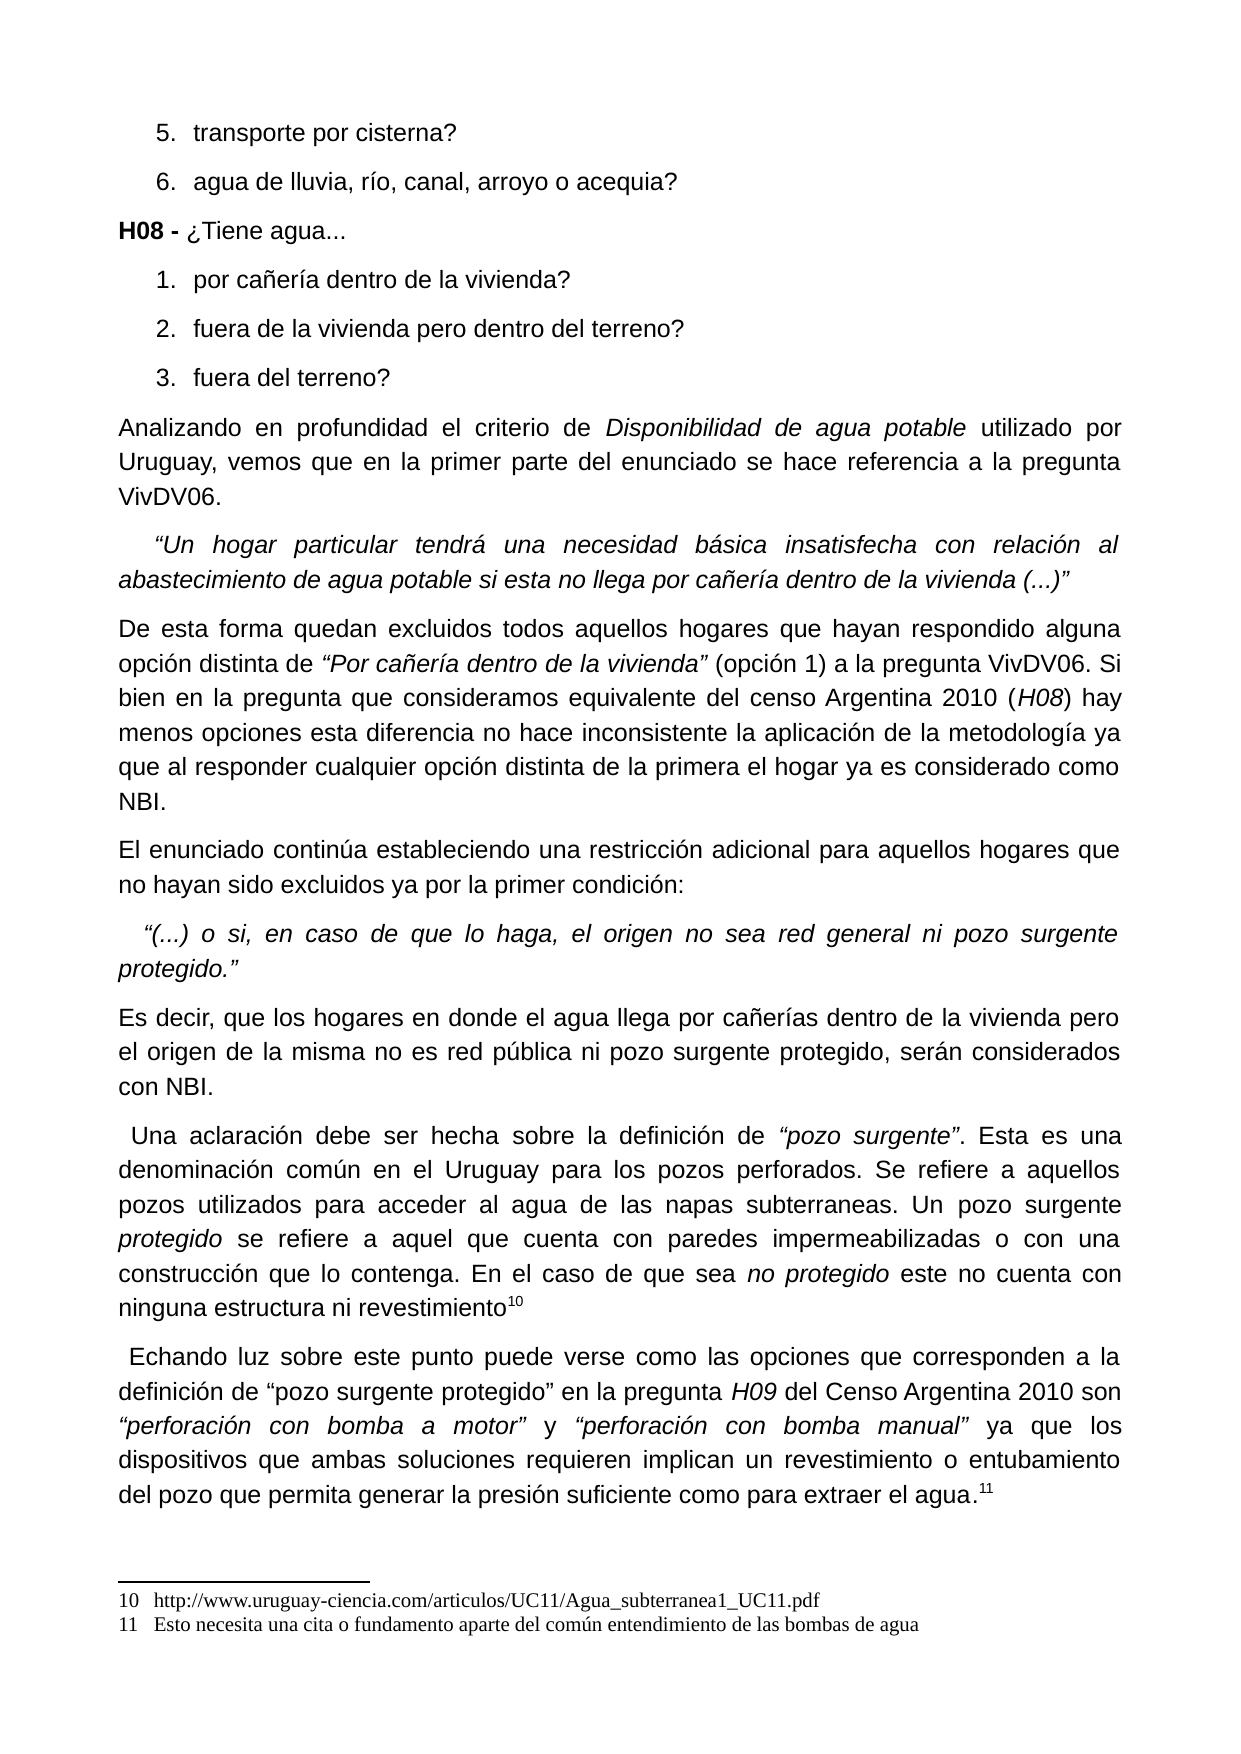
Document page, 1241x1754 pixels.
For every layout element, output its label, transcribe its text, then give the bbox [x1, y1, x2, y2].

text El enunciado continúa estableciendo una restricción adicional para aquellos hogares que no hayan sido excluidos ya por la primer condición: [118, 836, 1122, 899]
list fuera de la vivienda pero dentro del terreno? [156, 314, 1122, 343]
text http://www.uruguay-ciencia.com/articulos/UC11/Agua_subterranea1_UC11.pdf [118, 1588, 1122, 1612]
list fuera del terreno? [156, 363, 1122, 392]
list transporte por cisterna? [156, 118, 1122, 147]
text Esto necesita una cita o fundamento aparte del común entendimiento de las bombas de agua [118, 1612, 1122, 1636]
list por cañería dentro de la vivienda? [156, 265, 1122, 294]
text Es decir, que los hogares en donde el agua llega por cañerías dentro de la vivienda pero el origen de la misma no es red pública ni pozo surgente protegido, serán considerados con NBI. [118, 1003, 1122, 1100]
text Echando luz sobre este punto puede verse como las opciones que corresponden a la definición de “pozo surgente protegido” en la pregunta H09 del Censo Argentina 2010 son “perforación con bomba a motor” y “perforación con bomba manual” ya que los dispositivos que ambas soluciones requieren implican un revestimiento o entubamiento del pozo que permita generar la presión suficiente como para extraer el agua. [118, 1342, 1122, 1509]
text “Un hogar particular tendrá una necesidad básica insatisfecha con relación al abastecimiento de agua potable si esta no llega por cañería dentro de la vivienda (...)” [118, 531, 1122, 594]
text De esta forma quedan excluidos todos aquellos hogares que hayan respondido alguna opción distinta de “Por cañería dentro de la vivienda” (opción 1) a la pregunta VivDV06. Si bien en la pregunta que consideramos equivalente del censo Argentina 2010 (H08) hay menos opciones esta diferencia no hace inconsistente la aplicación de la metodología ya que al responder cualquier opción distinta de la primera el hogar ya es considerado como NBI. [118, 614, 1122, 815]
text H08 - ¿Tiene agua... [118, 216, 1122, 245]
list agua de lluvia, río, canal, arroyo o acequia? [156, 167, 1122, 196]
text “(...) o si, en caso de que lo haga, el origen no sea red general ni pozo surgente protegido.” [118, 919, 1122, 982]
text Analizando en profundidad el criterio de Disponibilidad de agua potable utilizado por Uruguay, vemos que en la primer parte del enunciado se hace referencia a la pregunta VivDV06. [118, 412, 1122, 510]
text Una aclaración debe ser hecha sobre la definición de “pozo surgente”. Esta es una denominación común en el Uruguay para los pozos perforados. Se refiere a aquellos pozos utilizados para acceder al agua de las napas subterraneas. Un pozo surgente protegido se refiere a aquel que cuenta con paredes impermeabilizadas o con una construcción que lo contenga. En el caso de que sea no protegido este no cuenta con ninguna estructura ni revestimiento [118, 1121, 1122, 1322]
